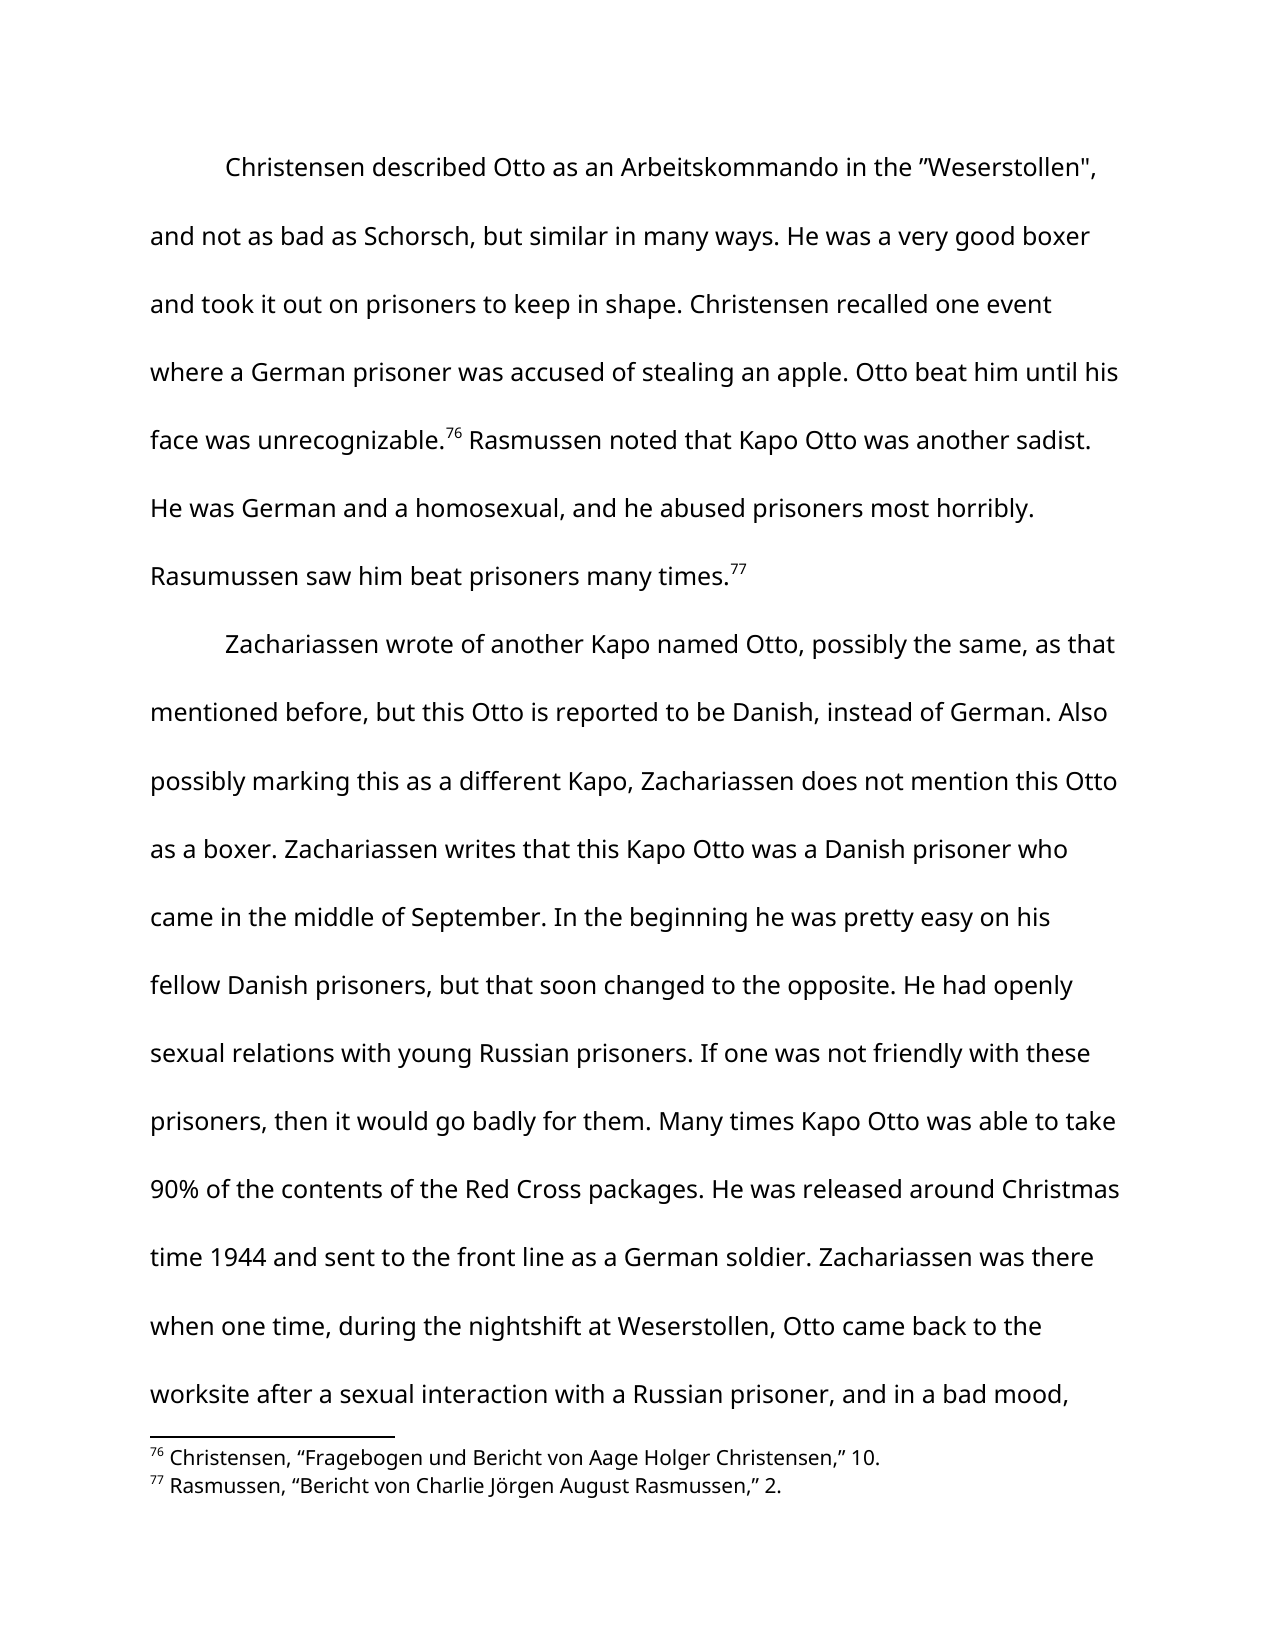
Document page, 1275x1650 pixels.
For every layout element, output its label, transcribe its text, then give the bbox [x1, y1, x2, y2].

text Christensen, “Fragebogen und Bericht von Aage Holger Christensen,” 10. [150, 1443, 1125, 1472]
text Rasmussen, “Bericht von Charlie Jörgen August Rasmussen,” 2. [150, 1472, 1125, 1500]
text Zachariassen wrote of another Kapo named Otto, possibly the same, as that mentioned before, but this Otto is reported to be Danish, instead of German. Also possibly marking this as a different Kapo, Zachariassen does not mention this Otto as a boxer. Zachariassen writes that this Kapo Otto was a Danish prisoner who came in the middle of September. In the beginning he was pretty easy on his fellow Danish prisoners, but that soon changed to the opposite. He had openly sexual relations with young Russian prisoners. If one was not friendly with these prisoners, then it would go badly for them. Many times Kapo Otto was able to take 90% of the contents of the Red Cross packages. He was released around Christmas time 1944 and sent to the front line as a German soldier. Zachariassen was there when one time, during the nightshift at Weserstollen, Otto came back to the worksite after a sexual interaction with a Russian prisoner, and in a bad mood, [150, 627, 1125, 1410]
text Christensen described Otto as an Arbeitskommando in the ”Weserstollen", and not as bad as Schorsch, but similar in many ways. He was a very good boxer and took it out on prisoners to keep in shape. Christensen recalled one event where a German prisoner was accused of stealing an apple. Otto beat him until his face was unrecognizable. Rasmussen noted that Kapo Otto was another sadist. He was German and a homosexual, and he abused prisoners most horribly. Rasumussen saw him beat prisoners many times. [150, 150, 1125, 593]
